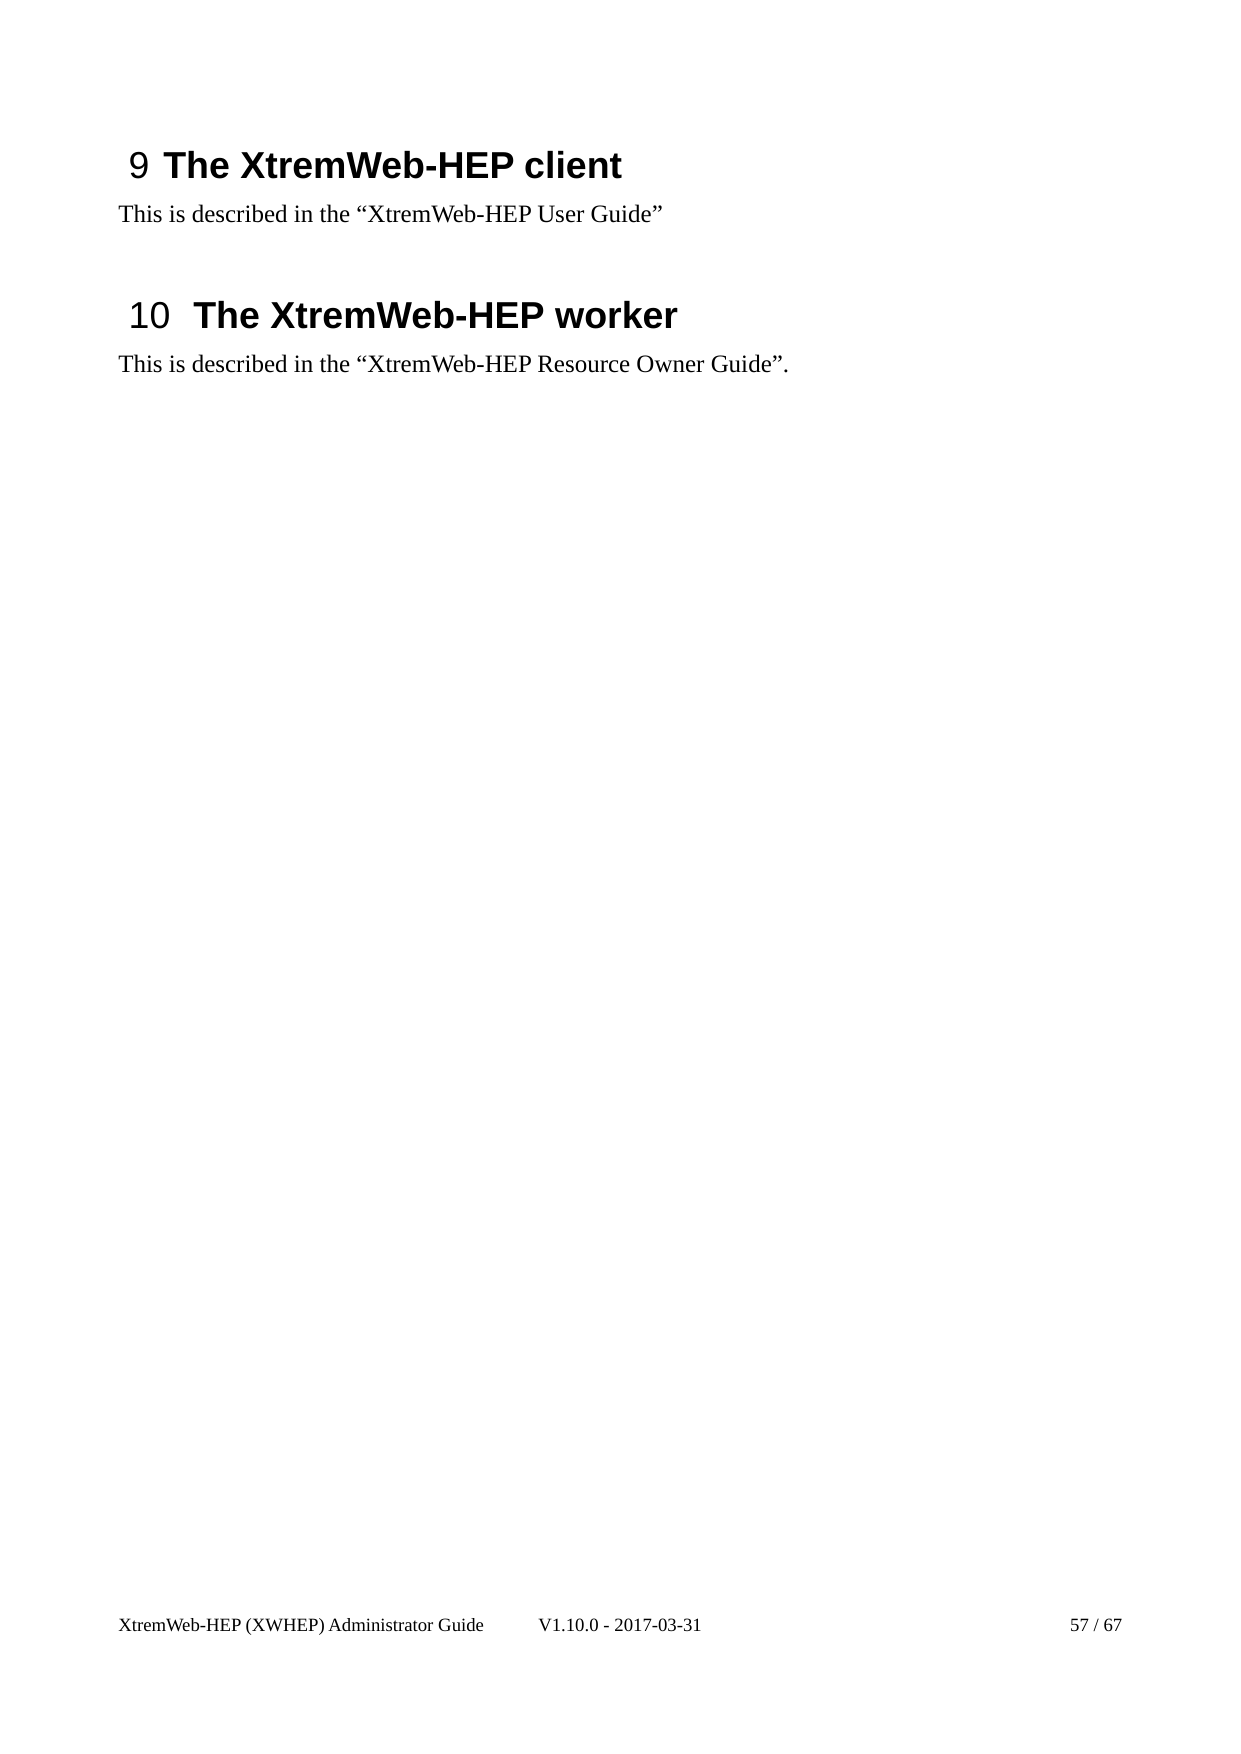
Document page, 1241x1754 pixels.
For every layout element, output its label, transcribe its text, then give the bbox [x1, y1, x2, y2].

subtitle The XtremWeb-HEP client [118, 143, 1122, 186]
text This is described in the “XtremWeb-HEP Resource Owner Guide”. [118, 349, 1122, 378]
text This is described in the “XtremWeb-HEP User Guide” [118, 199, 1122, 227]
subtitle The XtremWeb-HEP worker [118, 294, 1122, 337]
